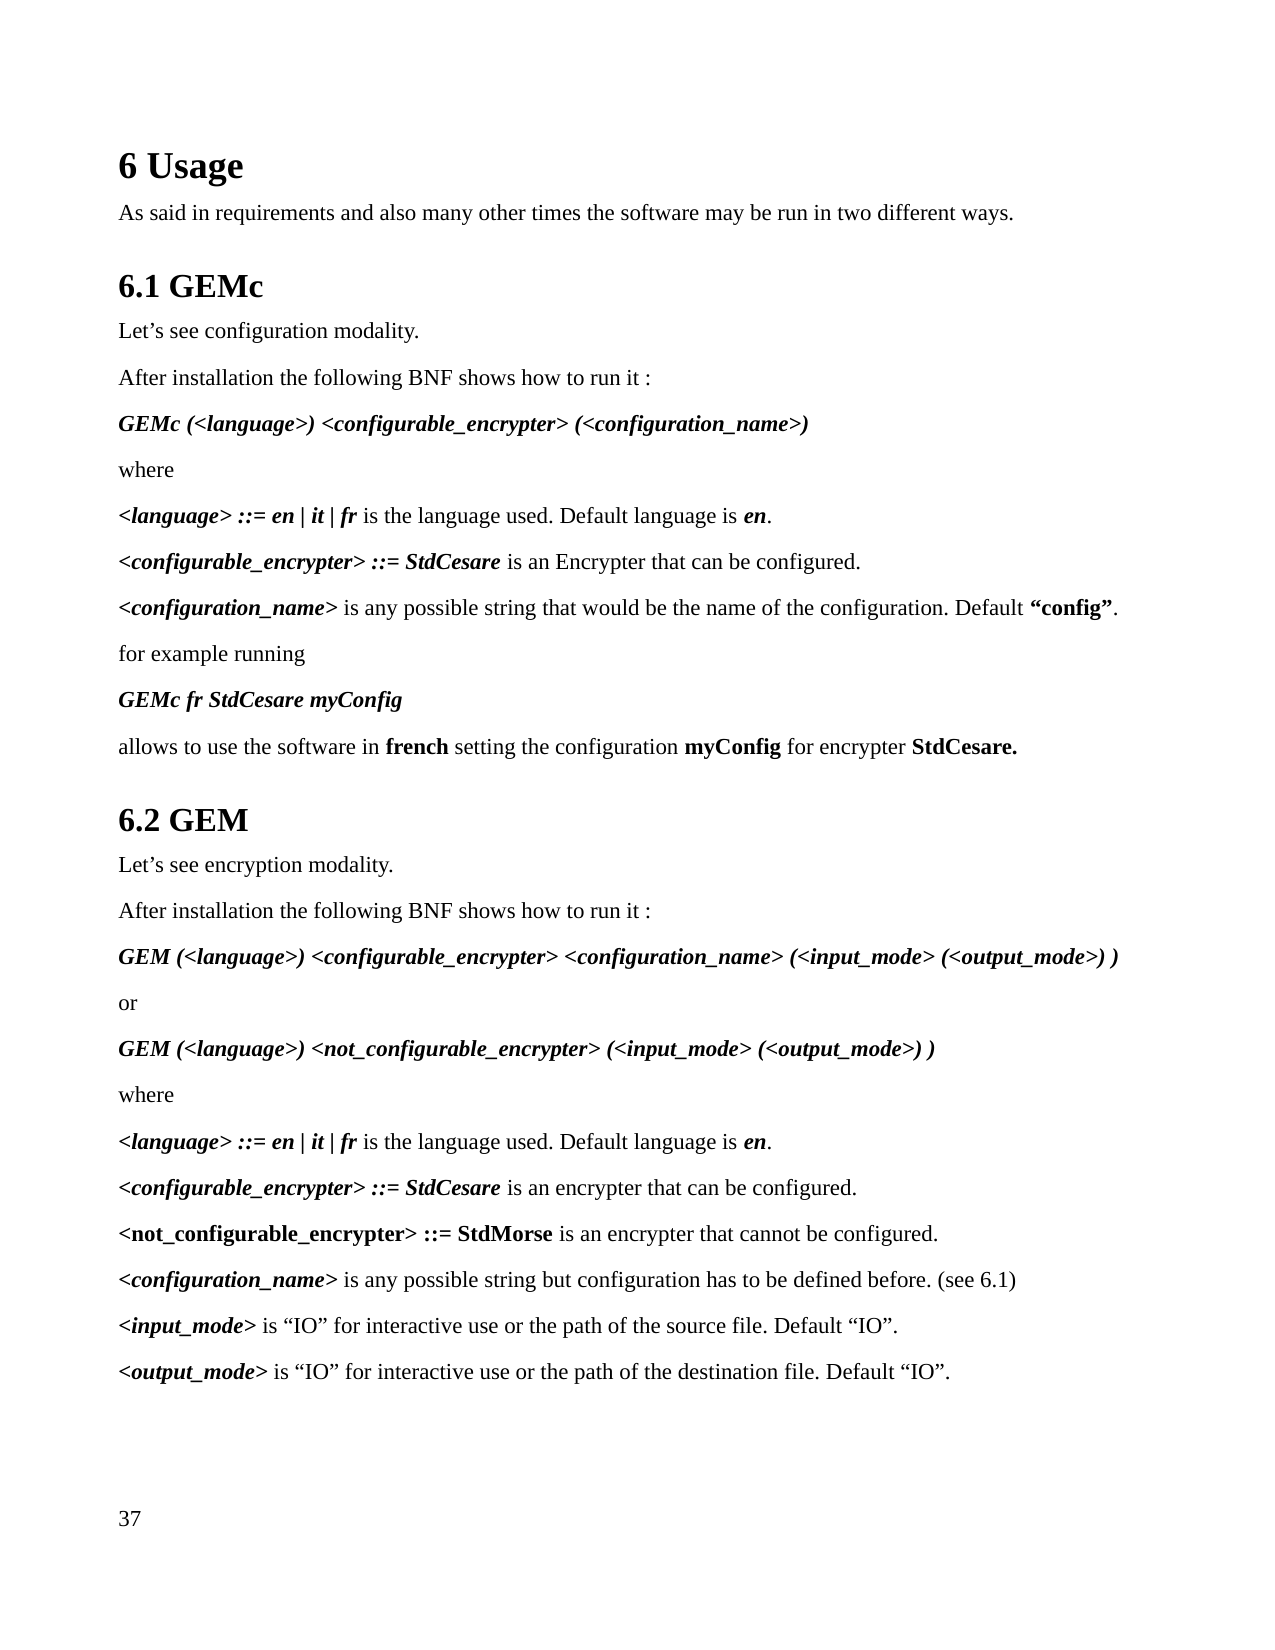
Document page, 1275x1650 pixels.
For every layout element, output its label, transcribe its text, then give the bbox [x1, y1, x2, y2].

text After installation the following BNF shows how to run it : [118, 897, 1157, 923]
text <language> ::= en | it | fr is the language used. Default language is en. [118, 1128, 1157, 1154]
text for example running [118, 640, 1157, 667]
text <language> ::= en | it | fr is the language used. Default language is en. [118, 502, 1157, 528]
text As said in requirements and also many other times the software may be run in two different ways. [118, 199, 1157, 226]
text Let’s see encryption modality. [118, 851, 1157, 877]
text GEM (<language>) <configurable_encrypter> <configuration_name> (<input_mode> (<output_mode>) ) [118, 943, 1157, 969]
text <input_mode> is “IO” for interactive use or the path of the source file. Default “IO”. [118, 1312, 1157, 1339]
subtitle 6.1 GEMc [118, 266, 1157, 305]
text <configurable_encrypter> ::= StdCesare is an Encrypter that can be configured. [118, 548, 1157, 574]
text <configurable_encrypter> ::= StdCesare is an encrypter that can be configured. [118, 1174, 1157, 1200]
text <configuration_name> is any possible string but configuration has to be defined before. (see 6.1) [118, 1266, 1157, 1292]
text allows to use the software in french setting the configuration myConfig for encrypter StdCesare. [118, 733, 1157, 759]
text GEMc fr StdCesare myConfig [118, 687, 1157, 713]
text GEMc (<language>) <configurable_encrypter> (<configuration_name>) [118, 410, 1157, 436]
subtitle 6.2 GEM [118, 800, 1157, 838]
subtitle 6 Usage [118, 143, 1157, 187]
text After installation the following BNF shows how to run it : [118, 363, 1157, 390]
text GEM (<language>) <not_configurable_encrypter> (<input_mode> (<output_mode>) ) [118, 1035, 1157, 1062]
text <output_mode> is “IO” for interactive use or the path of the destination file. Default “IO”. [118, 1358, 1157, 1385]
text <not_configurable_encrypter> ::= StdMorse is an encrypter that cannot be configured. [118, 1220, 1157, 1246]
text Let’s see configuration modality. [118, 317, 1157, 344]
text <configuration_name> is any possible string that would be the name of the configuration. Default “config”. [118, 594, 1157, 621]
text where [118, 456, 1157, 482]
text or [118, 989, 1157, 1016]
text where [118, 1082, 1157, 1108]
